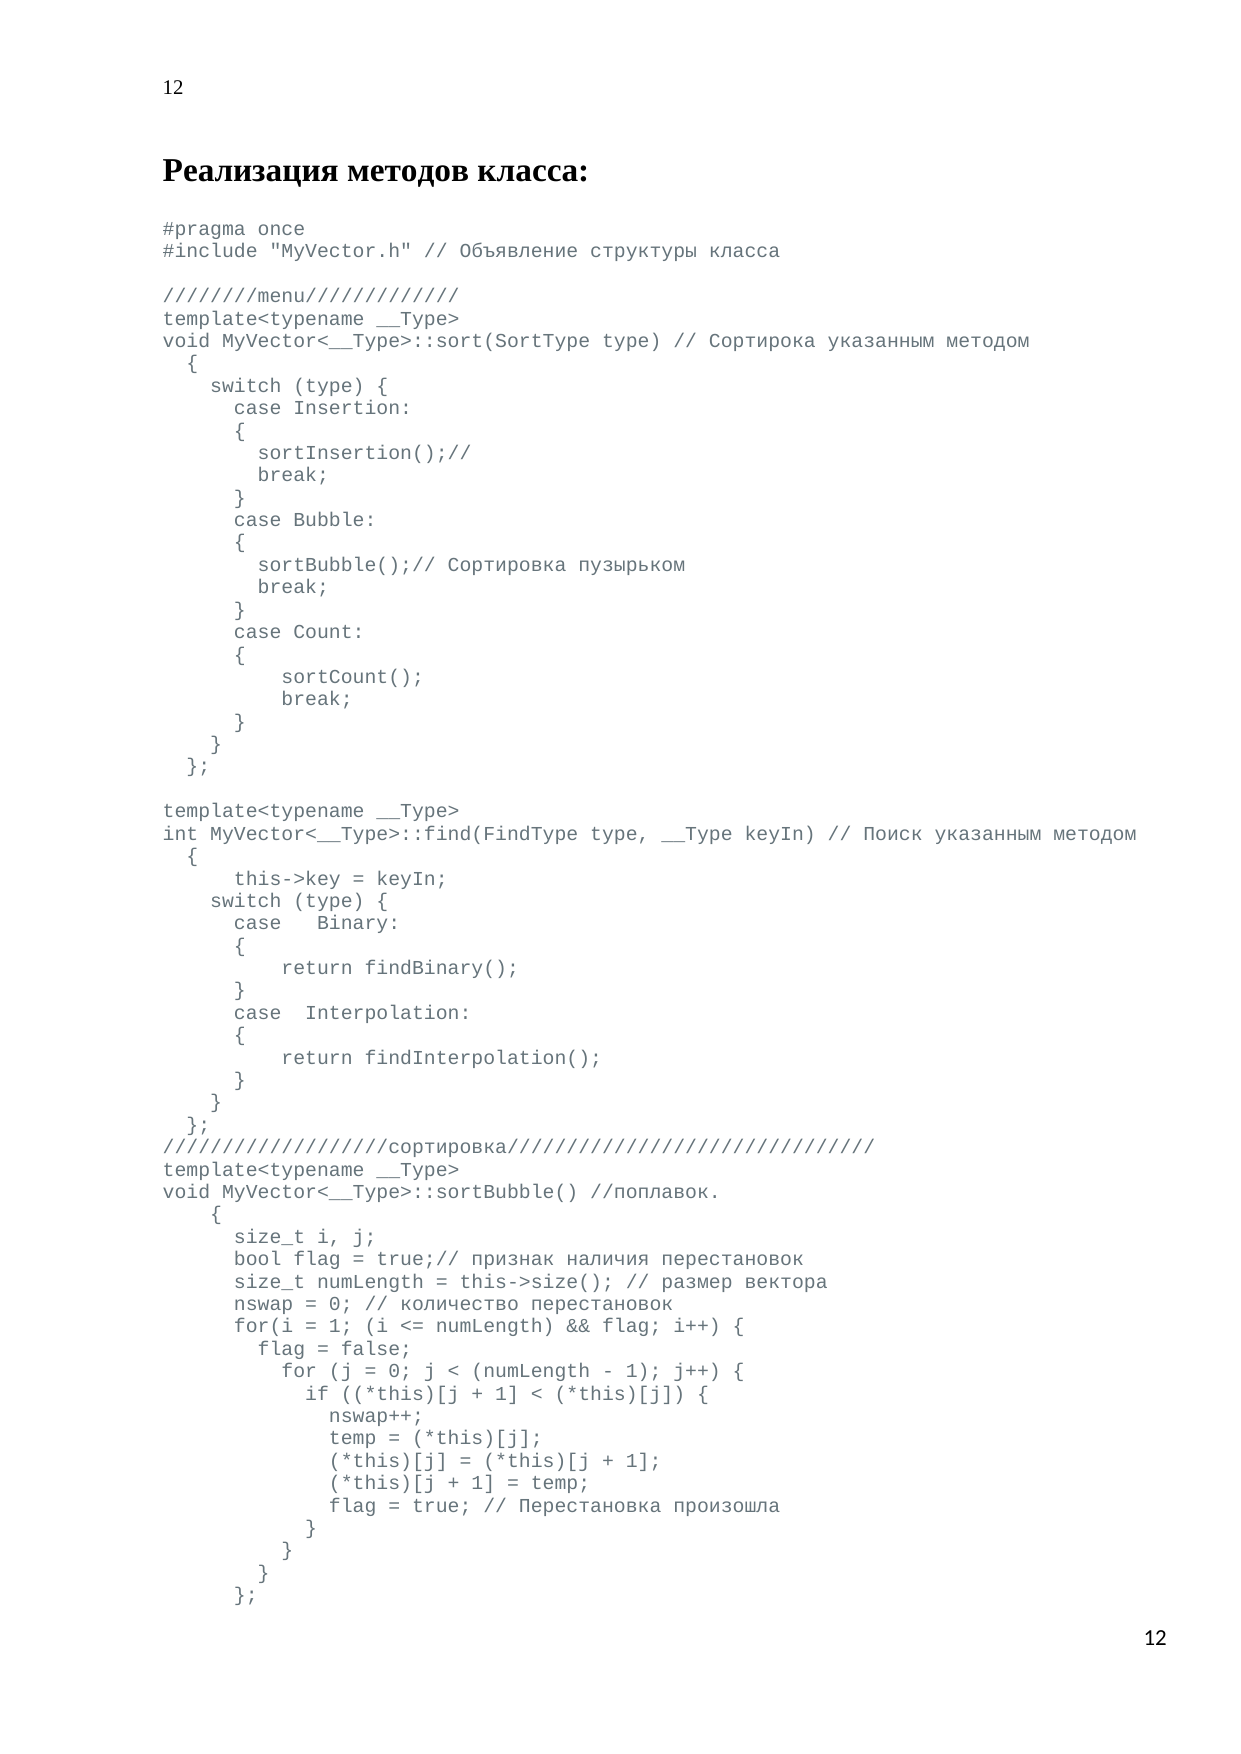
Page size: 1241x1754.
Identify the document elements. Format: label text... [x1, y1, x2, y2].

text ///////////////////сортировка/////////////////////////////// [162, 1137, 1166, 1159]
text int MyVector<__Type>::find(FindType type, __Type keyIn) // Поиск указанным методом [162, 824, 1166, 846]
text case Count: [162, 622, 1166, 644]
text return findInterpolation(); [162, 1048, 1166, 1070]
text return findBinary(); [162, 958, 1166, 980]
text void MyVector<__Type>::sort(SortType type) // Сортирока указанным методом [162, 331, 1166, 353]
text flag = false; [162, 1339, 1166, 1361]
text } [162, 1563, 1166, 1585]
text template<typename __Type> [162, 1159, 1166, 1182]
text { [162, 532, 1166, 555]
text } [162, 734, 1166, 756]
text size_t i, j; [162, 1227, 1166, 1249]
text break; [162, 577, 1166, 600]
text case Bubble: [162, 510, 1166, 532]
text sortInsertion();// [162, 443, 1166, 465]
text template<typename __Type> [162, 308, 1166, 331]
text { [162, 936, 1166, 958]
text break; [162, 689, 1166, 712]
text size_t numLength = this->size(); // размер вектора [162, 1272, 1166, 1294]
text break; [162, 465, 1166, 488]
text switch (type) { [162, 891, 1166, 913]
text sortCount(); [162, 667, 1166, 689]
text #pragma once [162, 219, 1166, 241]
text } [162, 1518, 1166, 1540]
text nswap = 0; // количество перестановок [162, 1294, 1166, 1316]
text (*this)[j] = (*this)[j + 1]; [162, 1451, 1166, 1473]
text for(i = 1; (i <= numLength) && flag; i++) { [162, 1316, 1166, 1339]
text if ((*this)[j + 1] < (*this)[j]) { [162, 1383, 1166, 1406]
text } [162, 600, 1166, 622]
text }; [162, 1115, 1166, 1137]
text }; [162, 1585, 1166, 1607]
text case Insertion: [162, 398, 1166, 421]
text Реализация методов класса: [162, 150, 1166, 188]
text { [162, 1025, 1166, 1048]
text ////////menu///////////// [162, 286, 1166, 308]
text } [162, 980, 1166, 1003]
text { [162, 644, 1166, 667]
text nswap++; [162, 1406, 1166, 1428]
text #include "MyVector.h" // Объявление структуры класса [162, 241, 1166, 264]
text flag = true; // Перестановка произошла [162, 1496, 1166, 1518]
text }; [162, 756, 1166, 779]
text { [162, 846, 1166, 868]
text { [162, 353, 1166, 376]
text } [162, 488, 1166, 510]
text switch (type) { [162, 376, 1166, 398]
text case Binary: [162, 913, 1166, 936]
text } [162, 712, 1166, 734]
text (*this)[j + 1] = temp; [162, 1473, 1166, 1496]
text } [162, 1540, 1166, 1563]
text { [162, 421, 1166, 443]
text } [162, 1070, 1166, 1092]
text template<typename __Type> [162, 801, 1166, 824]
text case Interpolation: [162, 1003, 1166, 1025]
text for (j = 0; j < (numLength - 1); j++) { [162, 1361, 1166, 1383]
text temp = (*this)[j]; [162, 1428, 1166, 1451]
text { [162, 1204, 1166, 1227]
text this->key = keyIn; [162, 868, 1166, 891]
text bool flag = true;// признак наличия перестановок [162, 1249, 1166, 1272]
text } [162, 1092, 1166, 1115]
text sortBubble();// Сортировка пузырьком [162, 555, 1166, 577]
text void MyVector<__Type>::sortBubble() //поплавок. [162, 1182, 1166, 1204]
